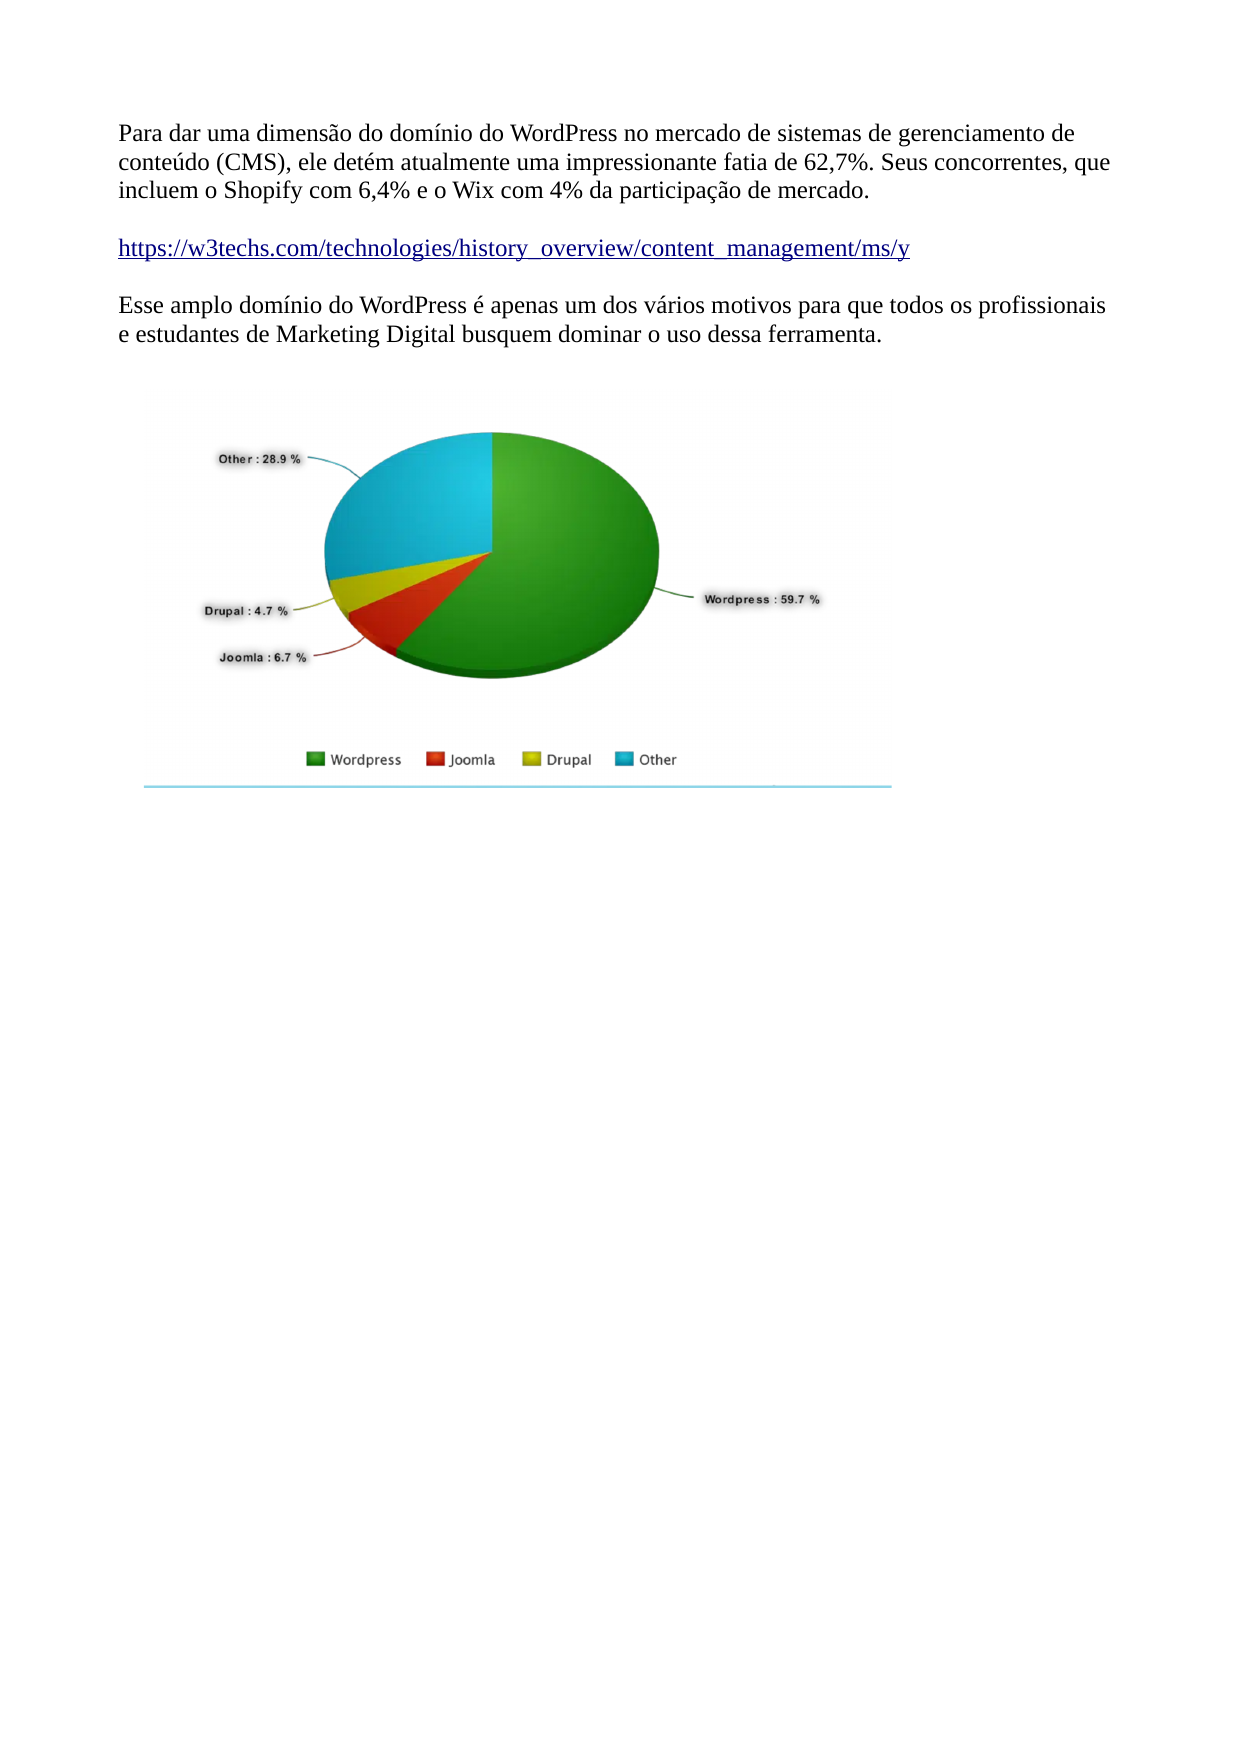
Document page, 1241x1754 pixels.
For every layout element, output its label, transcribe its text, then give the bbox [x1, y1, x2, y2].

picture [143, 389, 892, 788]
text Esse amplo domínio do WordPress é apenas um dos vários motivos para que todos os profissionais e estudantes de Marketing Digital busquem dominar o uso dessa ferramenta. [118, 291, 1122, 348]
text https://w3techs.com/technologies/history_overview/content_management/ms/y [118, 233, 1122, 262]
text Para dar uma dimensão do domínio do WordPress no mercado de sistemas de gerenciamento de conteúdo (CMS), ele detém atualmente uma impressionante fatia de 62,7%. Seus concorrentes, que incluem o Shopify com 6,4% e o Wix com 4% da participação de mercado. [118, 118, 1122, 204]
